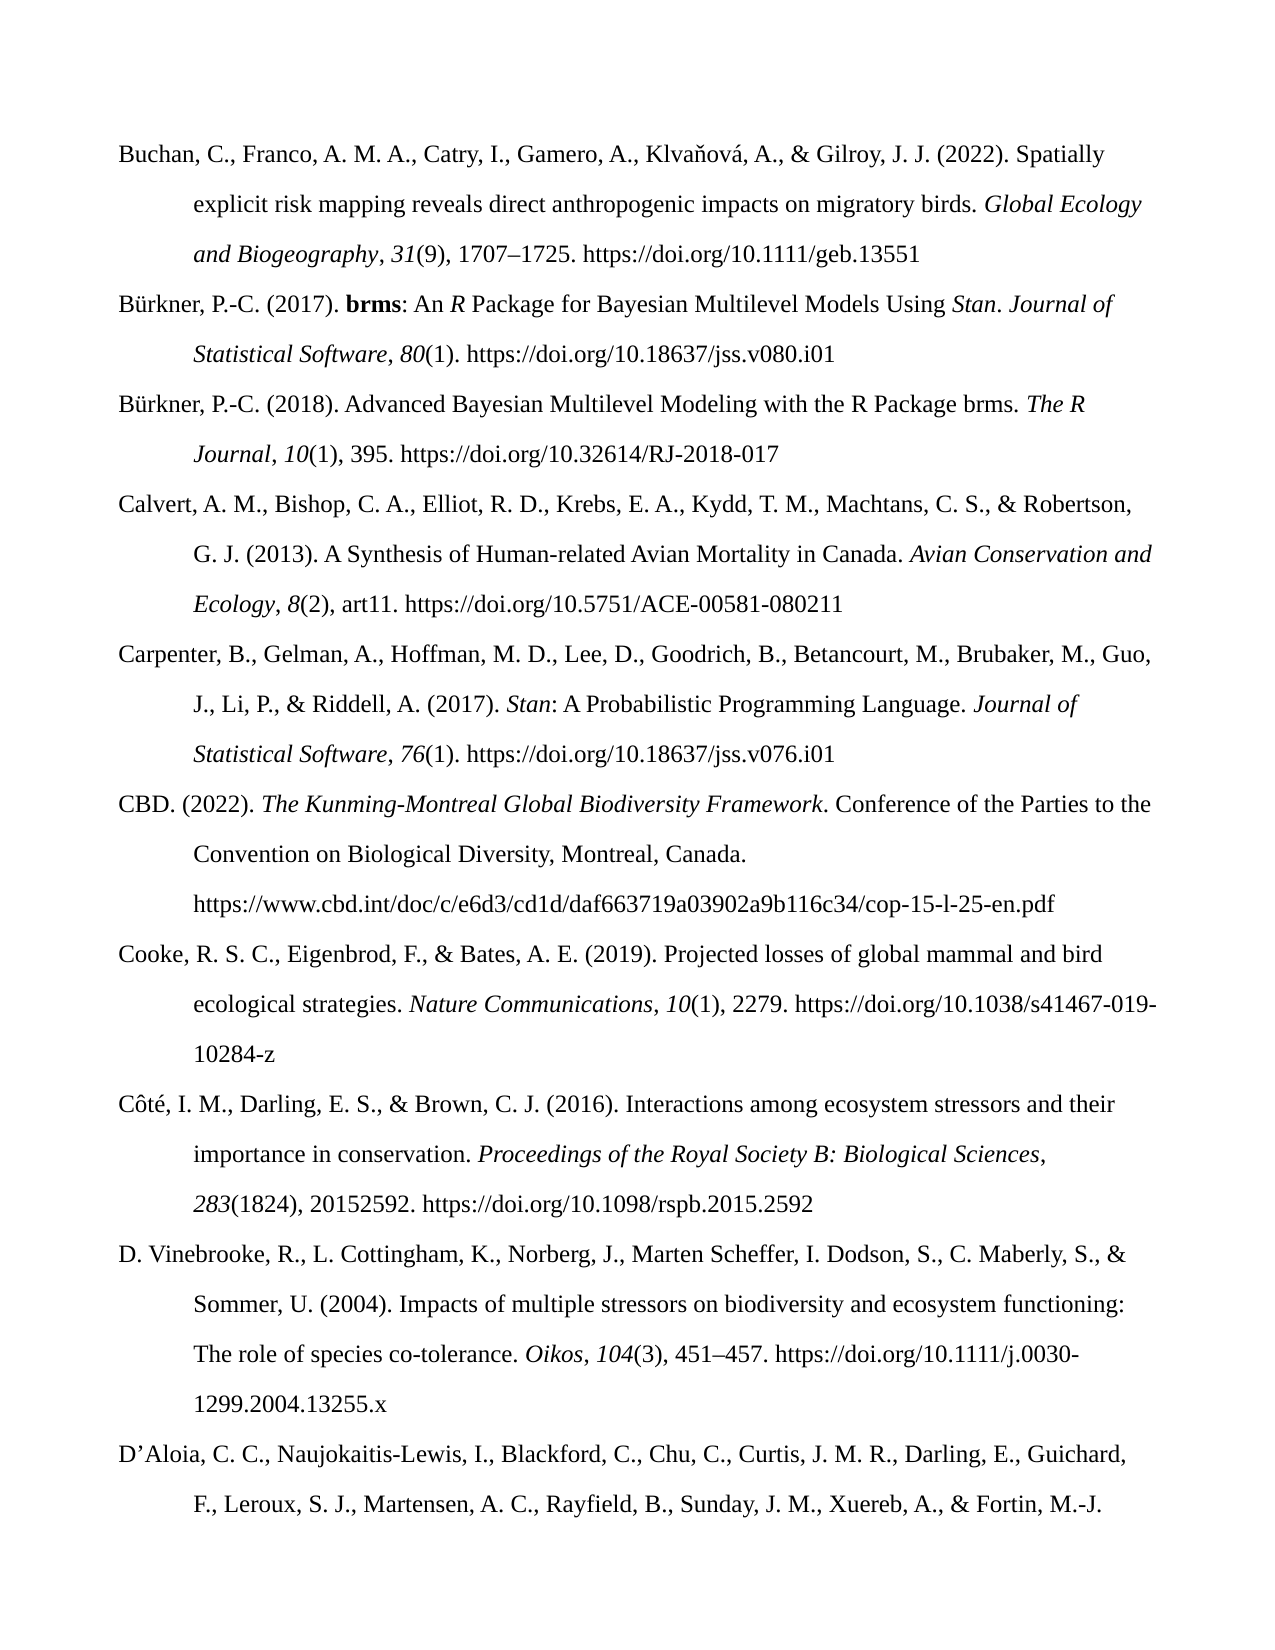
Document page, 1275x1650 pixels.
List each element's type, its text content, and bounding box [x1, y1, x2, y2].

text D. Vinebrooke, R., L. Cottingham, K., Norberg, J., Marten Scheffer, I. Dodson, S., C. Maberly, S., & Sommer, U. (2004). Impacts of multiple stressors on biodiversity and ecosystem functioning: The role of species co-tolerance. Oikos, 104(3), 451–457. https://doi.org/10.1111/j.0030-1299.2004.13255.x [118, 1218, 1157, 1418]
text Bürkner, P.-C. (2018). Advanced Bayesian Multilevel Modeling with the R Package brms. The R Journal, 10(1), 395. https://doi.org/10.32614/RJ-2018-017 [118, 368, 1157, 468]
text Côté, I. M., Darling, E. S., & Brown, C. J. (2016). Interactions among ecosystem stressors and their importance in conservation. Proceedings of the Royal Society B: Biological Sciences, 283(1824), 20152592. https://doi.org/10.1098/rspb.2015.2592 [118, 1068, 1157, 1218]
text Buchan, C., Franco, A. M. A., Catry, I., Gamero, A., Klvaňová, A., & Gilroy, J. J. (2022). Spatially explicit risk mapping reveals direct anthropogenic impacts on migratory birds. Global Ecology and Biogeography, 31(9), 1707–1725. https://doi.org/10.1111/geb.13551 [118, 118, 1157, 268]
text Calvert, A. M., Bishop, C. A., Elliot, R. D., Krebs, E. A., Kydd, T. M., Machtans, C. S., & Robertson, G. J. (2013). A Synthesis of Human-related Avian Mortality in Canada. Avian Conservation and Ecology, 8(2), art11. https://doi.org/10.5751/ACE-00581-080211 [118, 468, 1157, 618]
text CBD. (2022). The Kunming-Montreal Global Biodiversity Framework. Conference of the Parties to the Convention on Biological Diversity, Montreal, Canada. https://www.cbd.int/doc/c/e6d3/cd1d/daf663719a03902a9b116c34/cop-15-l-25-en.pdf [118, 768, 1157, 918]
text Cooke, R. S. C., Eigenbrod, F., & Bates, A. E. (2019). Projected losses of global mammal and bird ecological strategies. Nature Communications, 10(1), 2279. https://doi.org/10.1038/s41467-019-10284-z [118, 918, 1157, 1068]
text D’Aloia, C. C., Naujokaitis-Lewis, I., Blackford, C., Chu, C., Curtis, J. M. R., Darling, E., Guichard, F., Leroux, S. J., Martensen, A. C., Rayfield, B., Sunday, J. M., Xuereb, A., & Fortin, M.-J. [118, 1418, 1157, 1518]
text Bürkner, P.-C. (2017). brms: An R Package for Bayesian Multilevel Models Using Stan. Journal of Statistical Software, 80(1). https://doi.org/10.18637/jss.v080.i01 [118, 268, 1157, 368]
text Carpenter, B., Gelman, A., Hoffman, M. D., Lee, D., Goodrich, B., Betancourt, M., Brubaker, M., Guo, J., Li, P., & Riddell, A. (2017). Stan: A Probabilistic Programming Language. Journal of Statistical Software, 76(1). https://doi.org/10.18637/jss.v076.i01 [118, 618, 1157, 768]
